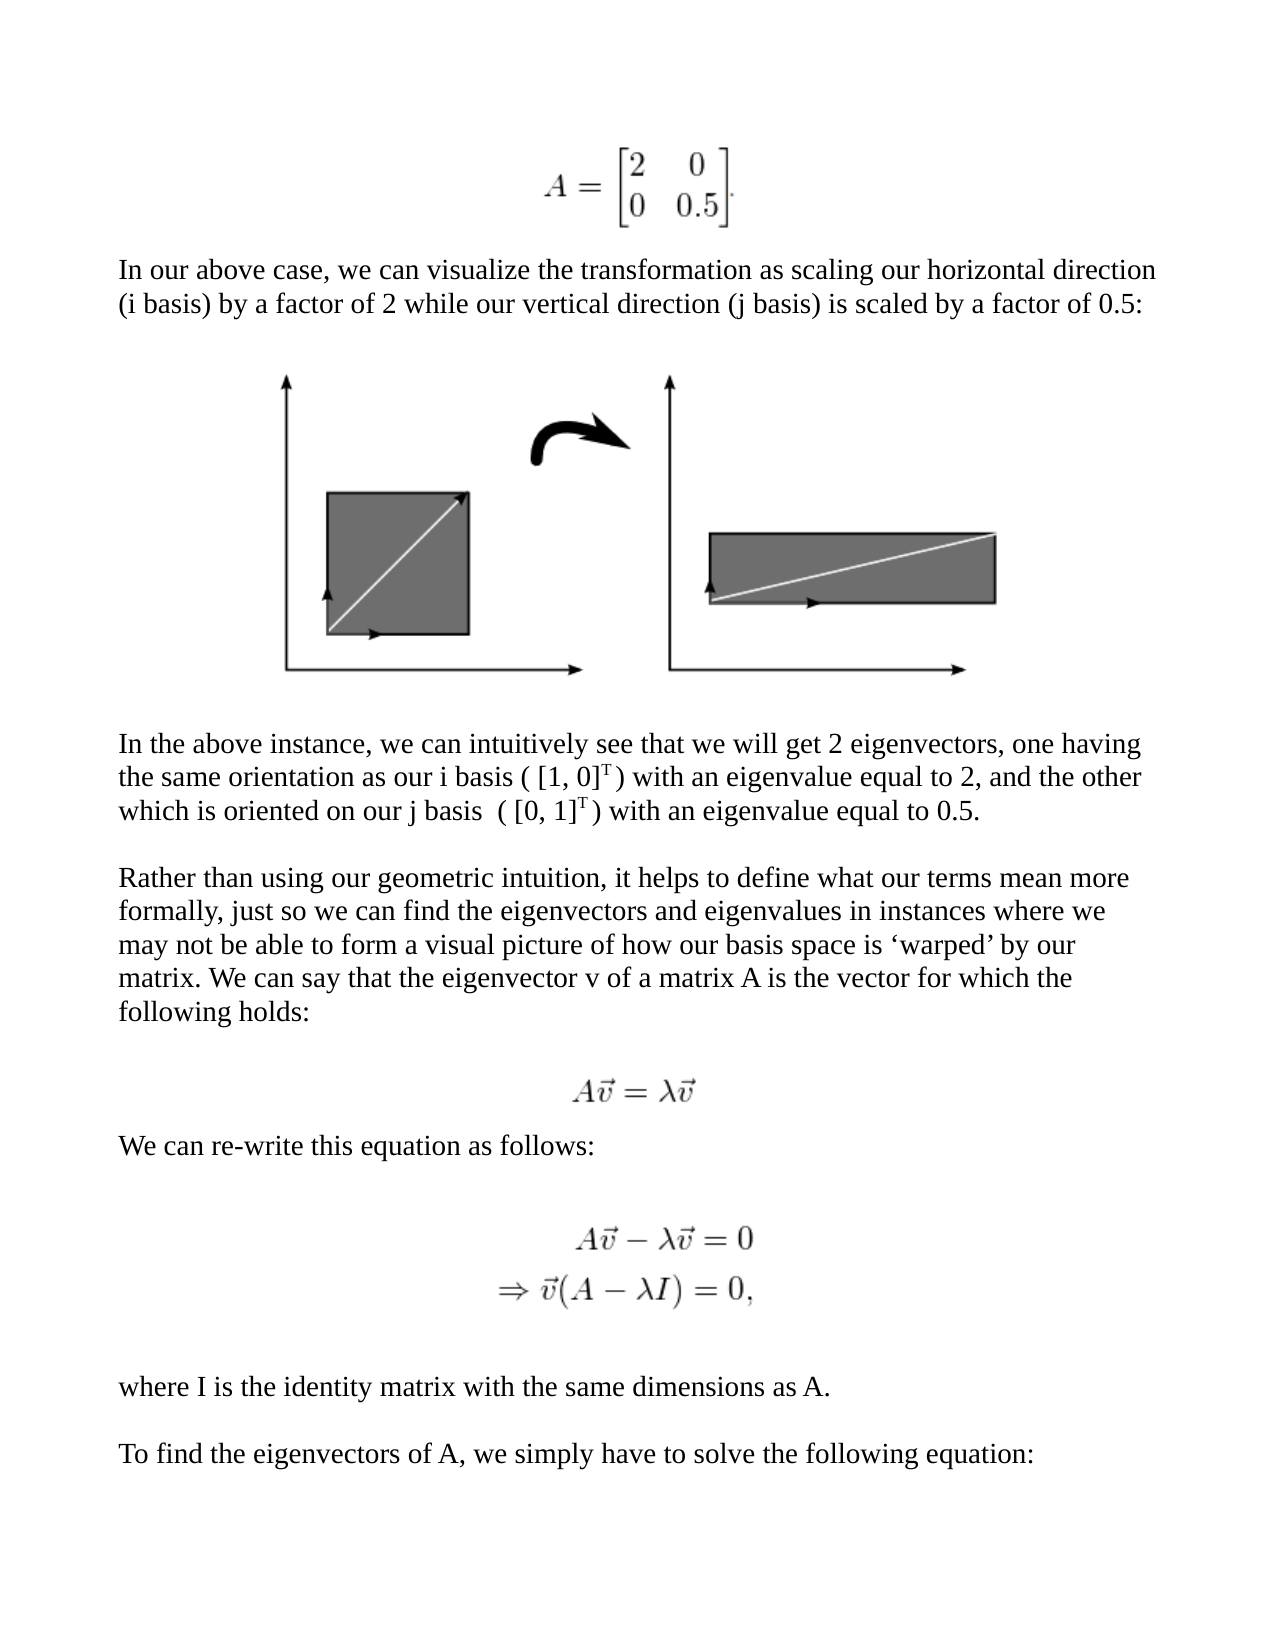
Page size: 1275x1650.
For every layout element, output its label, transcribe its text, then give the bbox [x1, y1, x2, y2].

picture [557, 1061, 718, 1129]
picture [247, 353, 1028, 693]
text In the above instance, we can intuitively see that we will get 2 eigenvectors, one having the same orientation as our i basis ( [1, 0]T ) with an eigenvalue equal to 2, and the other which is oriented on our j basis ( [0, 1]T ) with an eigenvalue equal to 0.5. [118, 726, 1157, 826]
text We can re-write this equation as follows: [118, 1061, 1157, 1162]
picture [518, 118, 758, 253]
text Rather than using our geometric intuition, it helps to define what our terms mean more formally, just so we can find the eigenvectors and eigenvalues in instances where we may not be able to form a visual picture of how our basis space is ‘warped’ by our matrix. We can say that the eigenvector v of a matrix A is the vector for which the following holds: [118, 860, 1157, 1028]
text To find the eigenvectors of A, we simply have to solve the following equation: [118, 1437, 1157, 1470]
text In our above case, we can visualize the transformation as scaling our horizontal direction (i basis) by a factor of 2 while our vertical direction (j basis) is scaled by a factor of 0.5: [118, 118, 1157, 319]
picture [457, 1195, 818, 1336]
text where I is the identity matrix with the same dimensions as A. [118, 1369, 1157, 1403]
